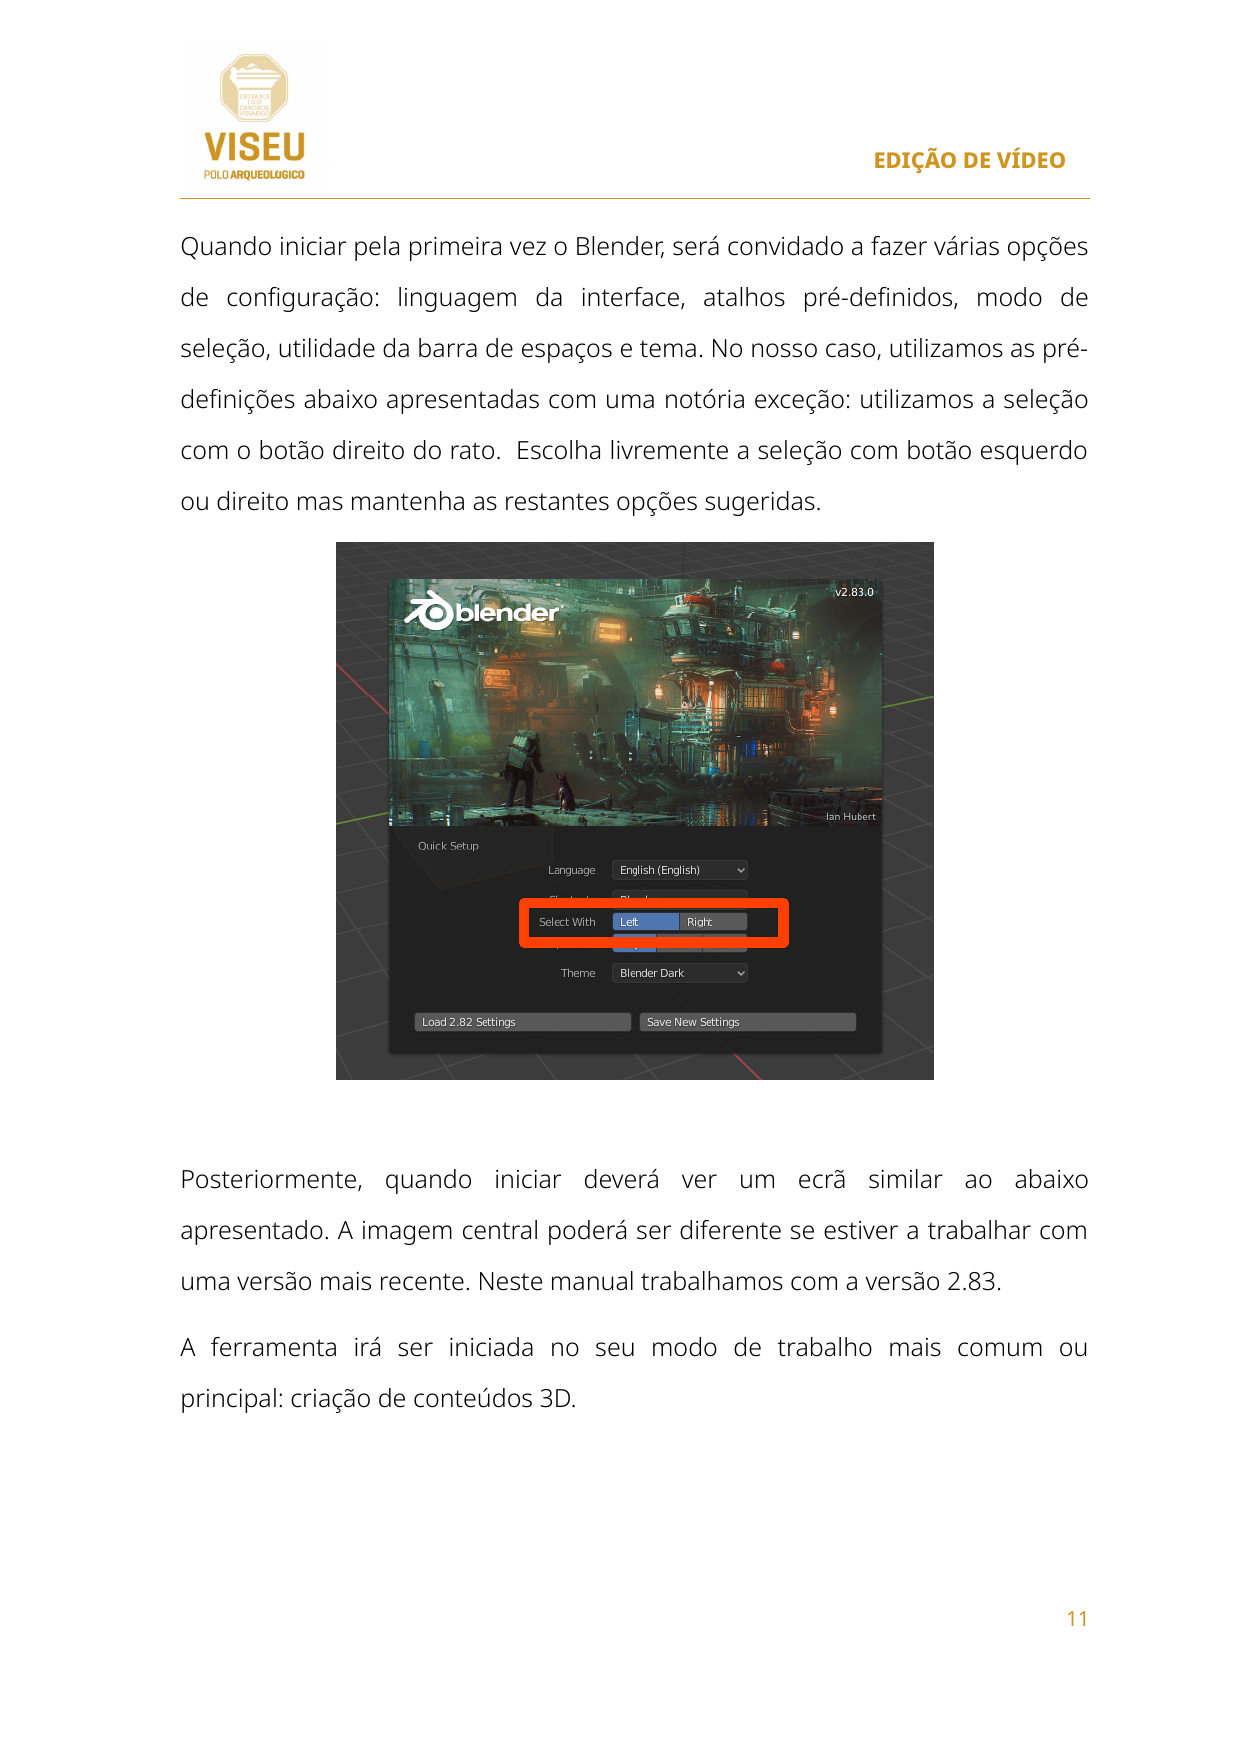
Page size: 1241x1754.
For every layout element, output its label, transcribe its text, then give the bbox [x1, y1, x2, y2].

text Posteriormente, quando iniciar deverá ver um ecrã similar ao abaixo apresentado. A imagem central poderá ser diferente se estiver a trabalhar com uma versão mais recente. Neste manual trabalhamos com a versão 2.83. [180, 1162, 1090, 1298]
text Quando iniciar pela primeira vez o Blender, será convidado a fazer várias opções de configuração: linguagem da interface, atalhos pré-definidos, modo de seleção, utilidade da barra de espaços e tema. No nosso caso, utilizamos as pré-definições abaixo apresentadas com uma notória exceção: utilizamos a seleção com o botão direito do rato. Escolha livremente a seleção com botão esquerdo ou direito mas mantenha as restantes opções sugeridas. [180, 228, 1090, 517]
picture [336, 542, 934, 1080]
text A ferramenta irá ser iniciada no seu modo de trabalho mais comum ou principal: criação de conteúdos 3D. [180, 1330, 1090, 1415]
